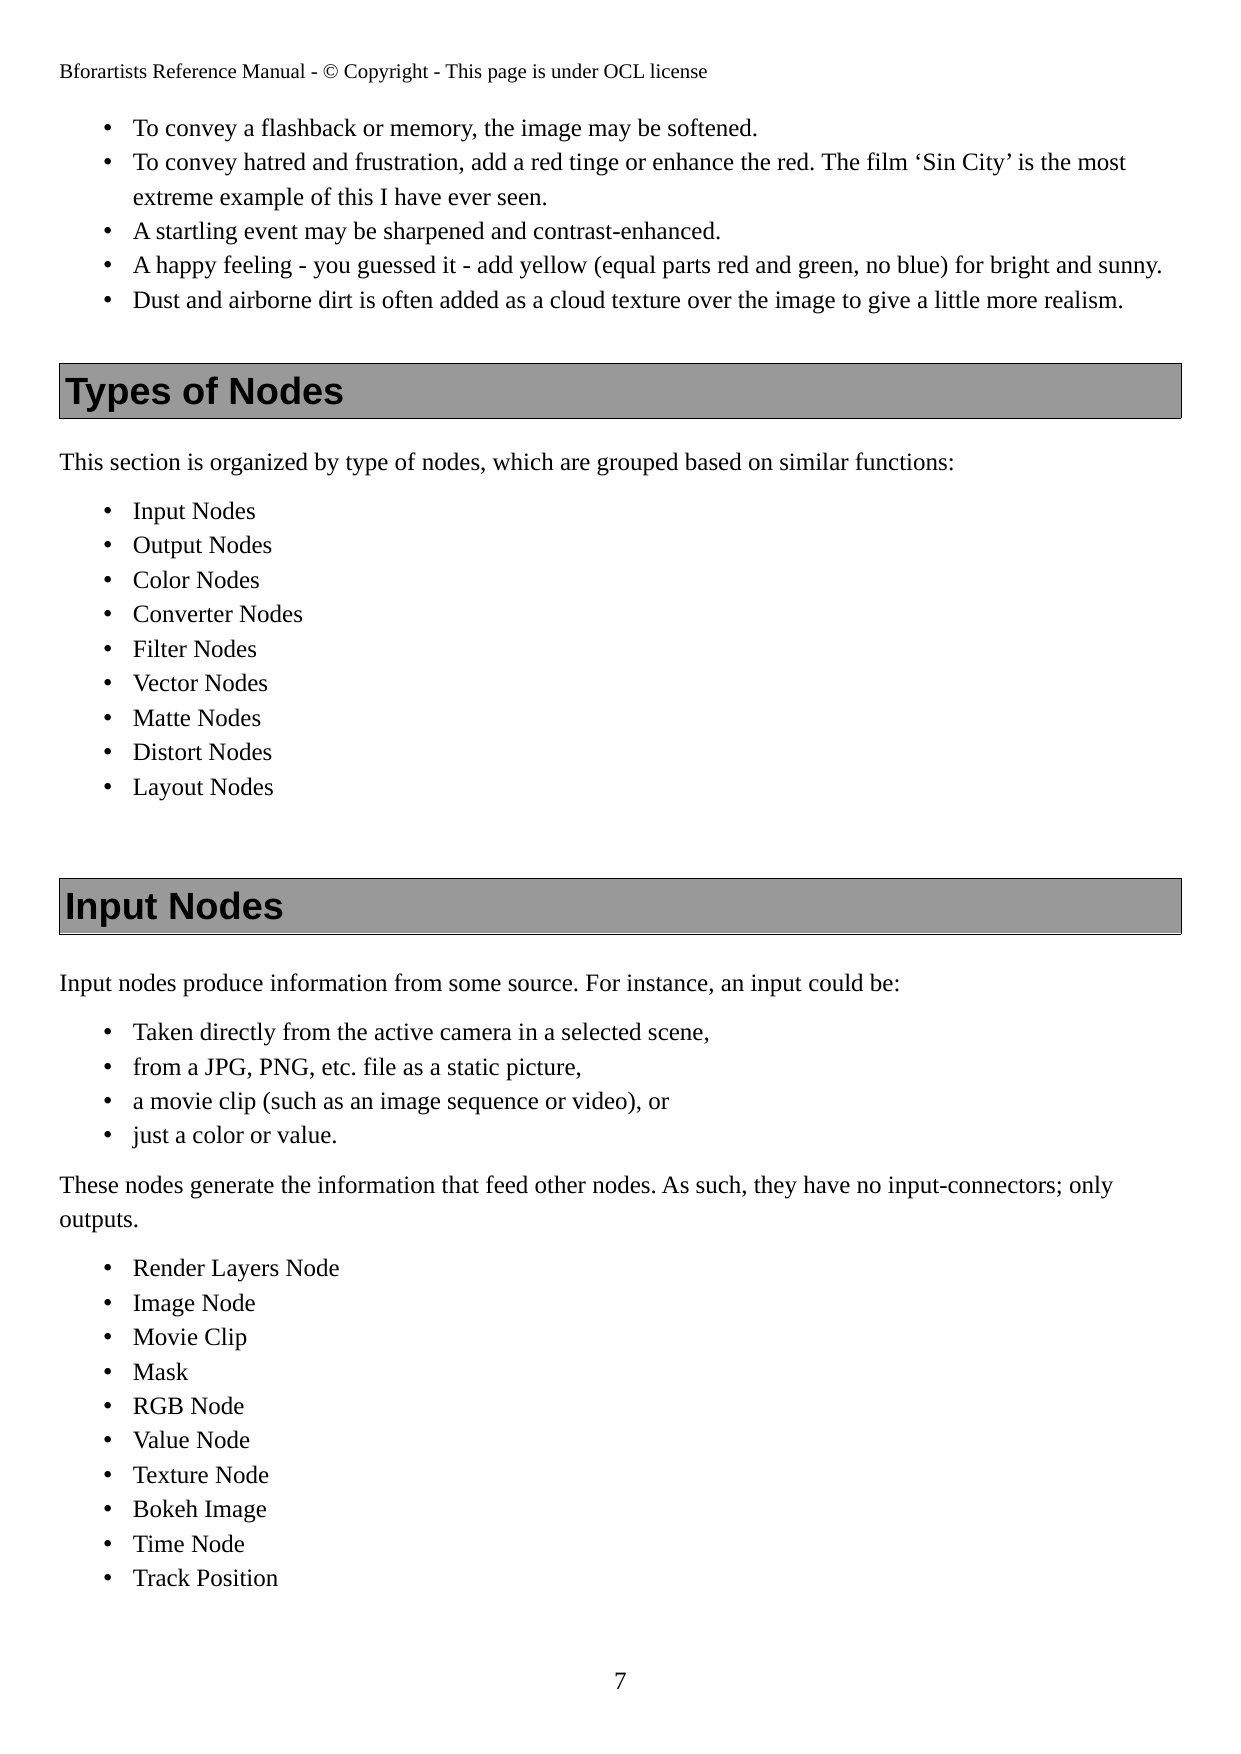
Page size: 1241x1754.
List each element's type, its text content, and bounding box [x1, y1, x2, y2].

list Layout Nodes [103, 772, 1181, 801]
list Time Node [103, 1529, 1181, 1558]
list Vector Nodes [103, 668, 1181, 697]
list RGB Node [103, 1391, 1181, 1420]
list A happy feeling - you guessed it - add yellow (equal parts red and green, no blue) for bright and sunny. [103, 251, 1181, 279]
list Taken directly from the active camera in a selected scene, [103, 1017, 1181, 1046]
list To convey hatred and frustration, add a red tinge or enhance the red. The film ‘Sin City’ is the most extreme example of this I have ever seen. [103, 147, 1181, 210]
list Bokeh Image [103, 1494, 1181, 1523]
list just a color or value. [103, 1121, 1181, 1149]
list To convey a flashback or memory, the image may be softened. [103, 113, 1181, 141]
list Filter Nodes [103, 634, 1181, 663]
list Track Position [103, 1563, 1181, 1592]
list Render Layers Node [103, 1253, 1181, 1282]
list Movie Clip [103, 1322, 1181, 1351]
table_header Types of Nodes [60, 364, 1181, 418]
text Input nodes produce information from some source. For instance, an input could be: [59, 968, 1181, 997]
table_header Input Nodes [60, 879, 1181, 933]
list Color Nodes [103, 565, 1181, 594]
list Dust and airborne dirt is often added as a cloud texture over the image to give a little more realism. [103, 285, 1181, 314]
list Distort Nodes [103, 737, 1181, 766]
list Value Node [103, 1426, 1181, 1454]
list Mask [103, 1357, 1181, 1385]
list Matte Nodes [103, 703, 1181, 732]
list Output Nodes [103, 530, 1181, 559]
text This section is organized by type of nodes, which are grouped based on similar functions: [59, 447, 1181, 476]
list Image Node [103, 1288, 1181, 1316]
list a movie clip (such as an image sequence or video), or [103, 1086, 1181, 1115]
text These nodes generate the information that feed other nodes. As such, they have no input-connectors; only outputs. [59, 1170, 1181, 1233]
list from a JPG, PNG, etc. file as a static picture, [103, 1052, 1181, 1080]
list Texture Node [103, 1460, 1181, 1489]
list Input Nodes [103, 496, 1181, 525]
list A startling event may be sharpened and contrast-enhanced. [103, 216, 1181, 245]
list Converter Nodes [103, 599, 1181, 628]
